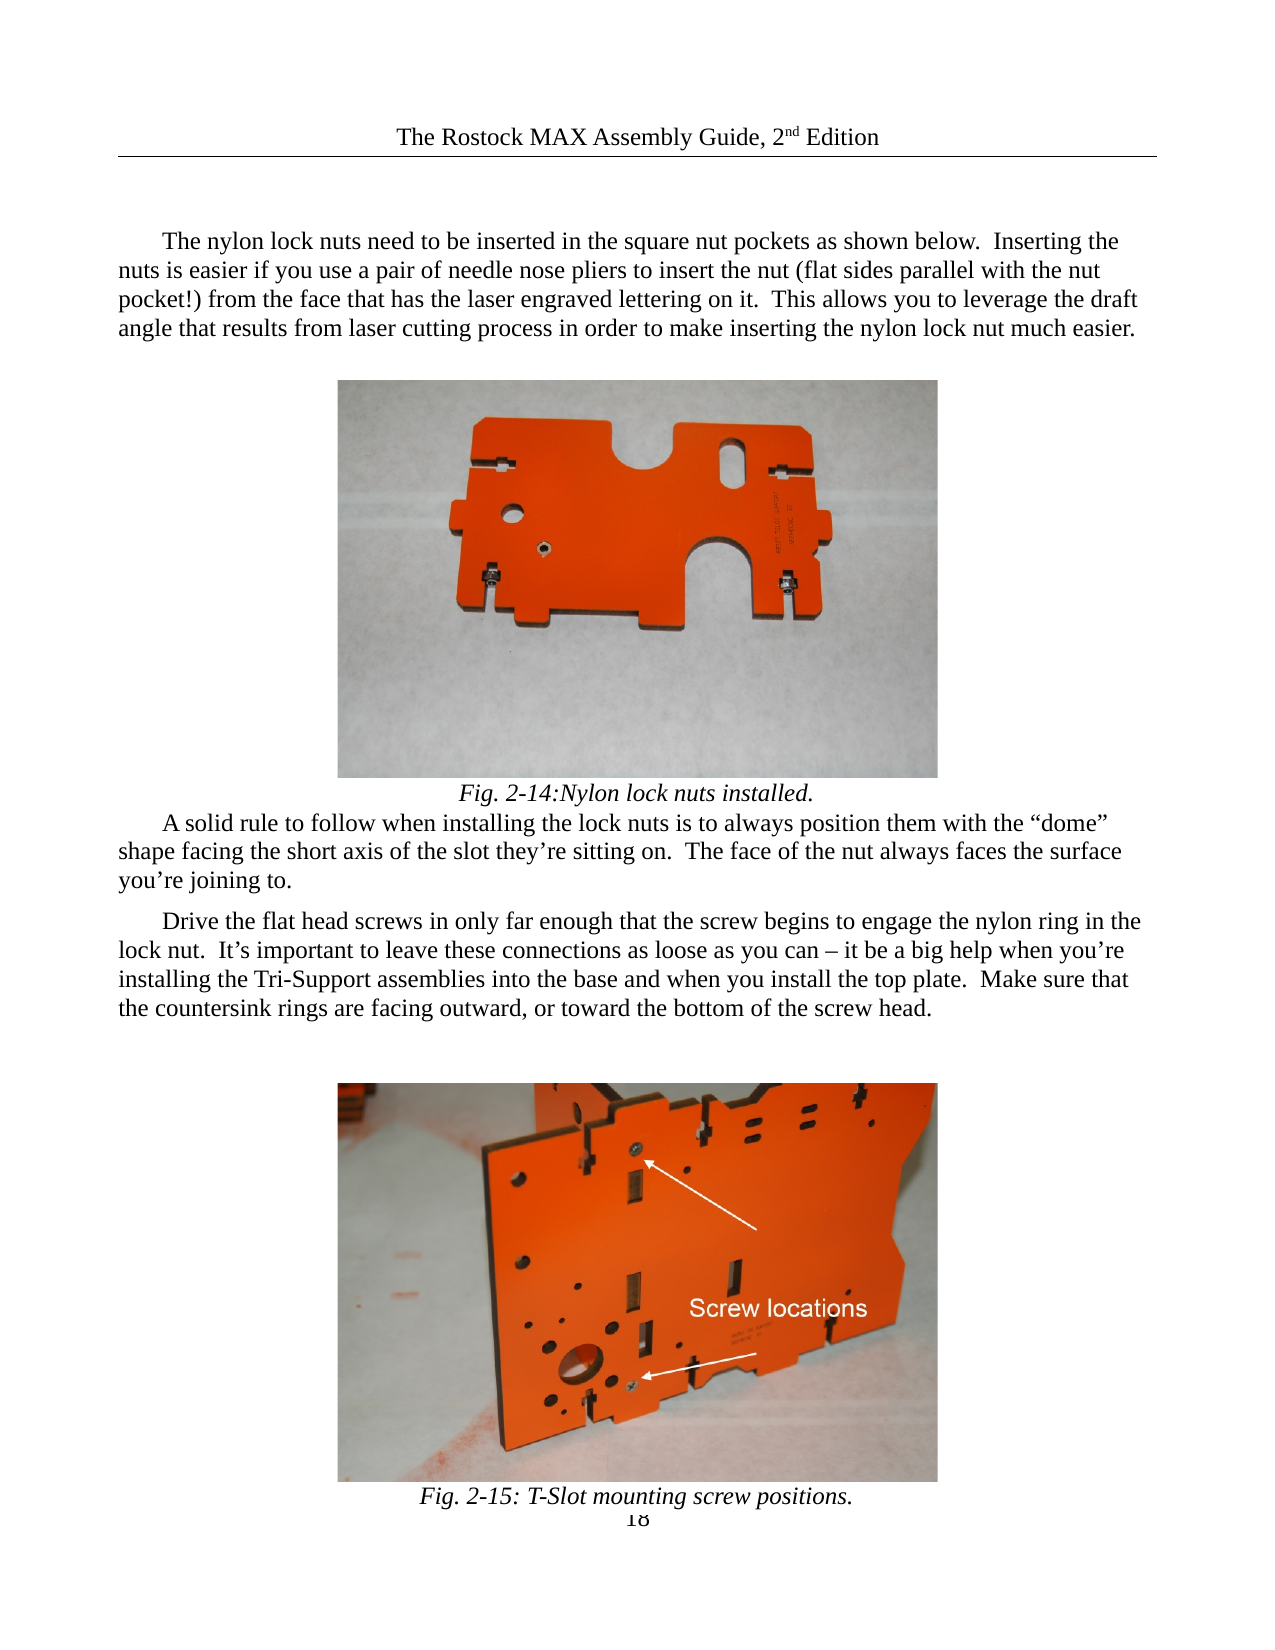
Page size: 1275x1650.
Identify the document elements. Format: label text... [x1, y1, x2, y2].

picture [337, 380, 938, 778]
picture [337, 1083, 938, 1482]
text A solid rule to follow when installing the lock nuts is to always position them with the “dome” shape facing the short axis of the slot they’re sitting on. The face of the nut always faces the surface you’re joining to. [118, 808, 1157, 894]
text Fig. 2-15: T-Slot mounting screw positions. [337, 1482, 937, 1510]
text Fig. 2-14:Nylon lock nuts installed. [337, 778, 937, 806]
text Drive the flat head screws in only far enough that the screw begins to engage the nylon ring in the lock nut. It’s important to leave these connections as loose as you can – it be a big help when you’re installing the Tri-Support assemblies into the base and when you install the top plate. Make sure that the countersink rings are facing outward, or toward the bottom of the screw head. [118, 906, 1157, 1021]
text The nylon lock nuts need to be inserted in the square nut pockets as shown below. Inserting the nuts is easier if you use a pair of needle nose pliers to insert the nut (flat sides parallel with the nut pocket!) from the face that has the laser engraved lettering on it. This allows you to leverage the draft angle that results from laser cutting process in order to make inserting the nylon lock nut much easier. [118, 226, 1157, 341]
